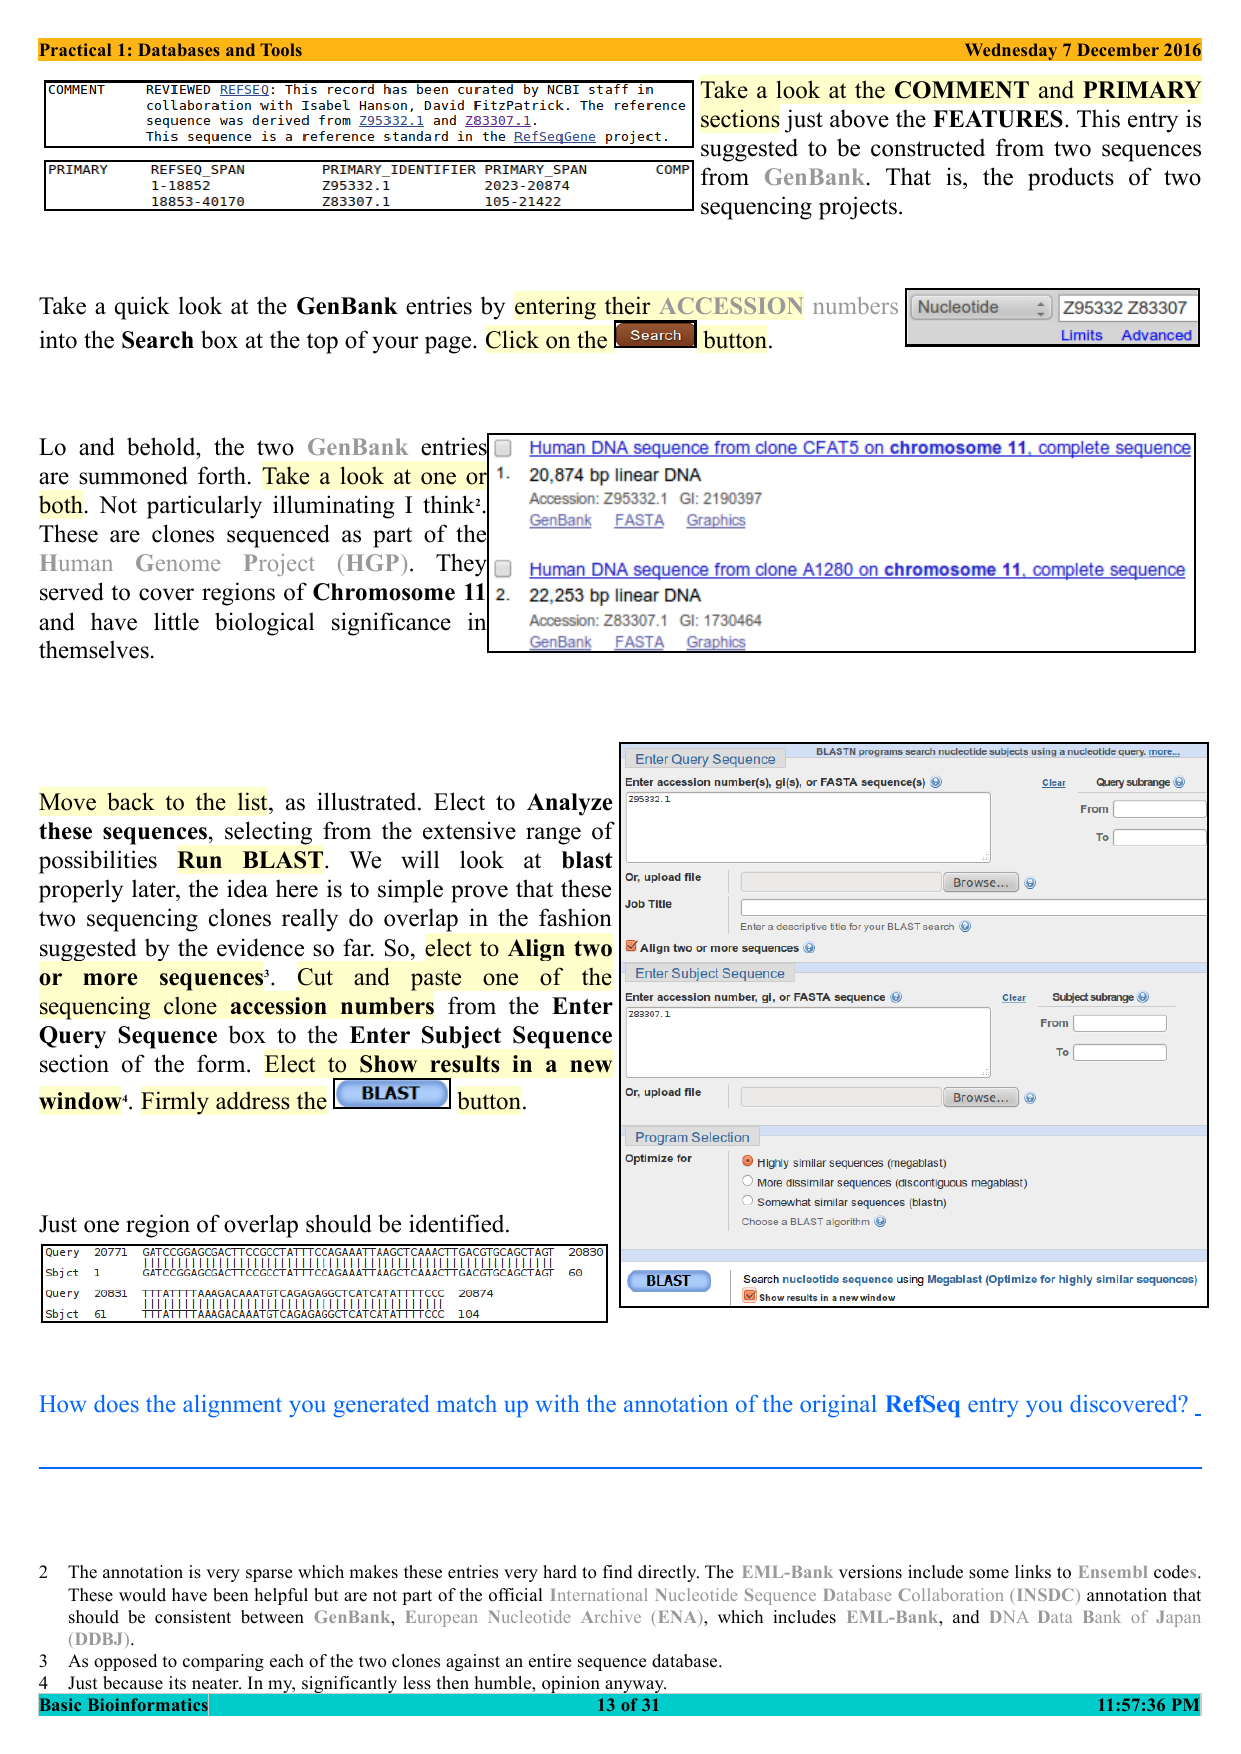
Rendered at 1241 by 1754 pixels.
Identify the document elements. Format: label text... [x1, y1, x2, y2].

picture [616, 323, 694, 346]
text Just one region of overlap should be identified. [38, 1208, 619, 1238]
text How does the alignment you generated match up with the annotation of the original RefSeq entry you discovered? [38, 1389, 1202, 1418]
text Take a look at the COMMENT and PRIMARY sections just above the FEATURES. This entry is suggested to be constructed from two sequences from GenBank. That is, the products of two sequencing projects. [38, 74, 1202, 220]
text Take a quick look at the GenBank entries by entering their ACCESSION numbers into the Search box at the top of your page. Click on the button. [38, 291, 1202, 353]
picture [907, 290, 1198, 344]
text Just because its neater. In my, significantly less then humble, opinion anyway. [38, 1671, 1202, 1693]
picture [335, 1080, 449, 1107]
text Lo and behold, the two GenBank entries are summoned forth. Take a look at one or both. Not particularly illuminating I think. These are clones sequenced as part of the Human Genome Project (HGP). They served to cover regions of Chromosome 11 and have little biological significance in themselves. [38, 432, 1202, 664]
picture [46, 162, 692, 209]
text As opposed to comparing each of the two clones against an entire sequence database. [38, 1649, 1202, 1671]
text Move back to the list, as illustrated. Elect to Analyze these sequences, selecting from the extensive range of possibilities Run BLAST. We will look at blast properly later, the idea here is to simple prove that these two sequencing clones really do overlap in the fashion suggested by the evidence so far. So, elect to Align two or more sequences. Cut and paste one of the sequencing clone accession numbers from the Enter Query Sequence box to the Enter Subject Sequence section of the form. Elect to Show results in a new window. Firmly address thebutton. [38, 787, 619, 1115]
picture [489, 435, 1194, 651]
text The annotation is very sparse which makes these entries very hard to find directly. The EML-Bank versions include some links to Ensembl codes. These would have been helpful but are not part of the official International Nucleotide Sequence Database Collaboration (INSDC) annotation that should be consistent between GenBank, European Nucleotide Archive (ENA), which includes EML-Bank, and DNA Data Bank of Japan (DDBJ). [38, 1561, 1202, 1649]
picture [46, 83, 692, 146]
picture [43, 1246, 606, 1321]
picture [621, 744, 1207, 1306]
